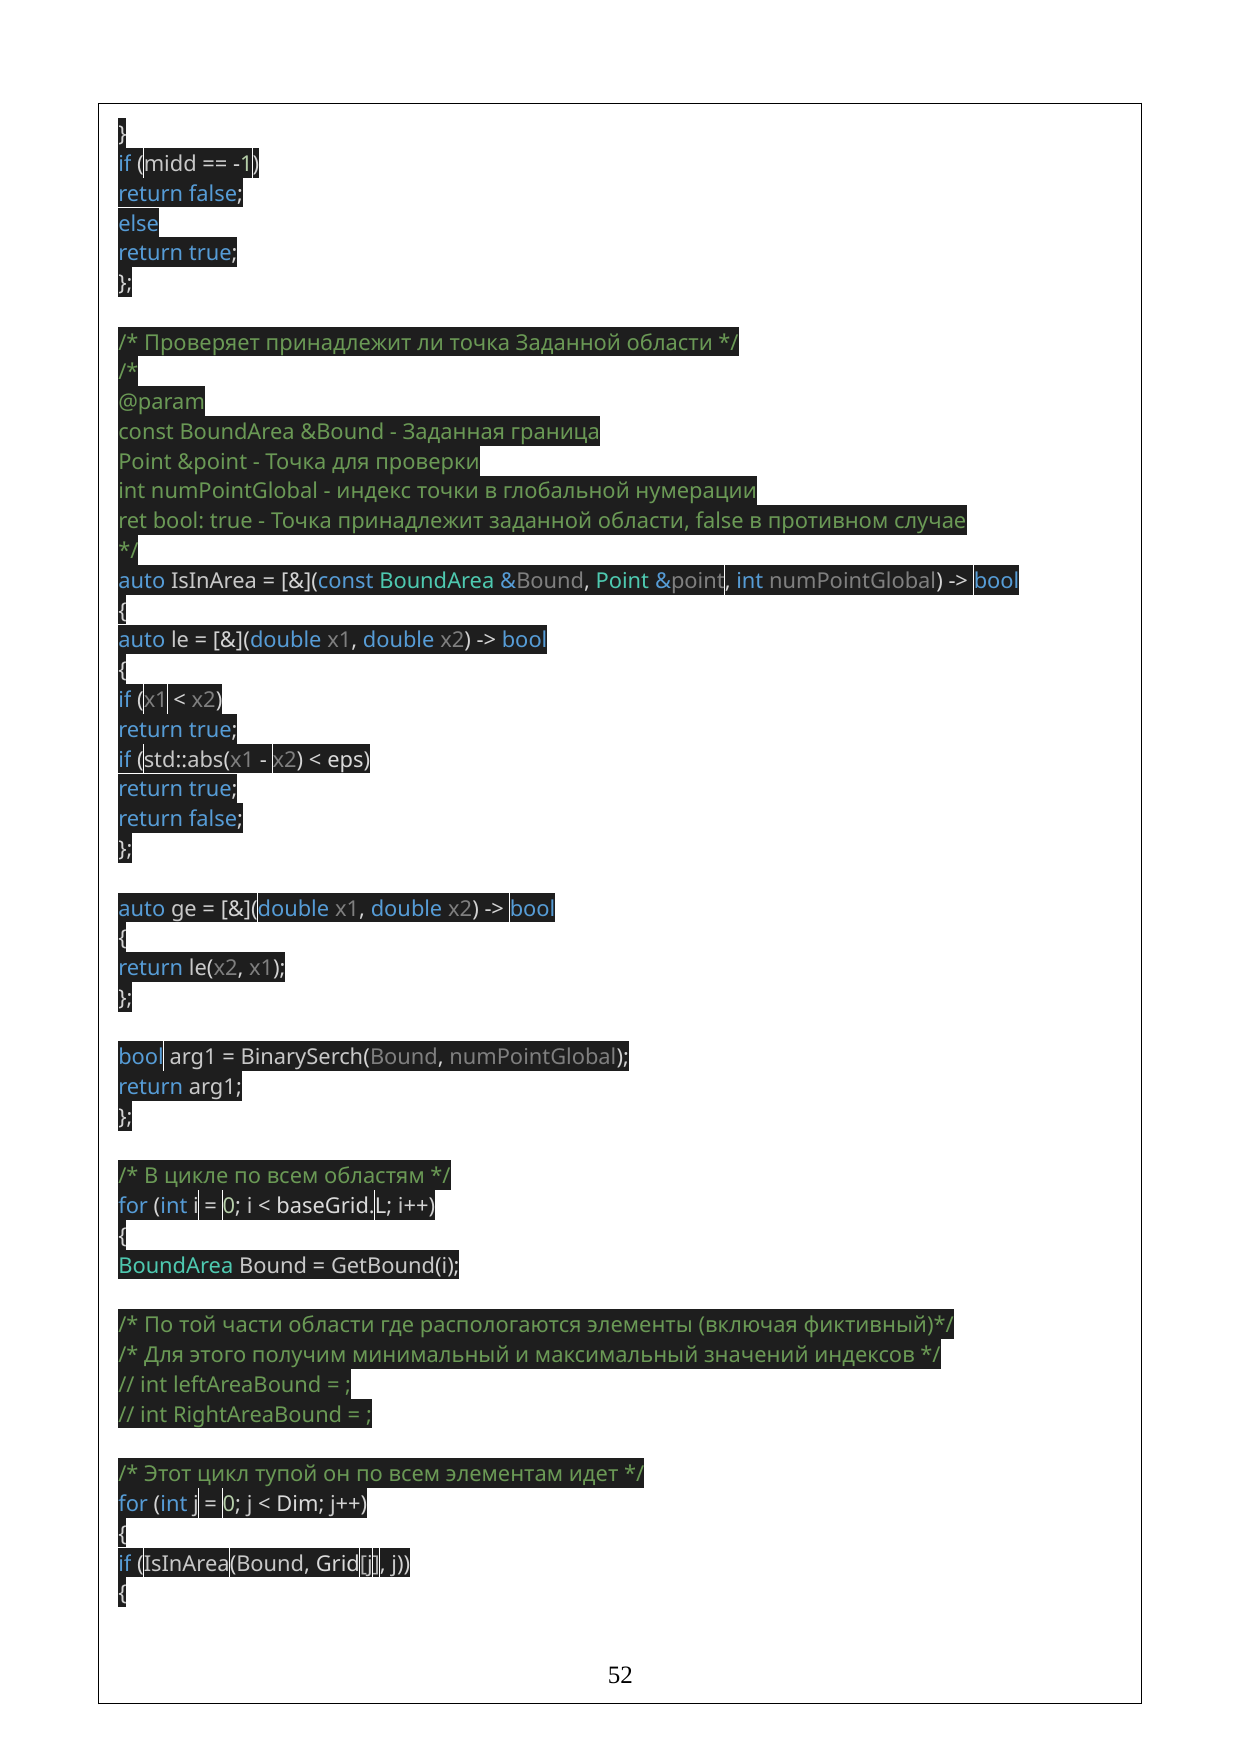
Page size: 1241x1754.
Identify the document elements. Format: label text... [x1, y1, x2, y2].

text auto le = [&](double x1, double x2) -> bool [118, 624, 1122, 654]
text } [118, 118, 1122, 148]
text auto ge = [&](double x1, double x2) -> bool [118, 892, 1122, 922]
text const BoundArea &Bound - Заданная граница [118, 416, 1122, 446]
text { [118, 595, 1122, 624]
text { [118, 922, 1122, 952]
text else [118, 207, 1122, 237]
text return le(x2, x1); [118, 952, 1122, 982]
text /* В цикле по всем областям */ [118, 1160, 1122, 1190]
text @param [118, 386, 1122, 416]
text }; [118, 267, 1122, 297]
text /* Этот цикл тупой он по всем элементам идет */ [118, 1458, 1122, 1488]
text if (IsInArea(Bound, Grid[j], j)) [118, 1547, 1122, 1577]
text if (x1 < x2) [118, 684, 1122, 714]
text { [118, 1577, 1122, 1607]
text /* Для этого получим минимальный и максимальный значений индексов */ [118, 1339, 1122, 1369]
text // int leftAreaBound = ; [118, 1369, 1122, 1399]
text BoundArea Bound = GetBound(i); [118, 1250, 1122, 1279]
text }; [118, 1101, 1122, 1131]
text }; [118, 833, 1122, 863]
text return true; [118, 237, 1122, 267]
text /* По той части области где распологаются элементы (включая фиктивный)*/ [118, 1309, 1122, 1339]
text if (std::abs(x1 - x2) < eps) [118, 744, 1122, 773]
text return arg1; [118, 1071, 1122, 1101]
text /* Проверяет принадлежит ли точка Заданной области */ [118, 327, 1122, 356]
text { [118, 1518, 1122, 1547]
text for (int i = 0; i < baseGrid.L; i++) [118, 1190, 1122, 1220]
text Point &point - Точка для проверки [118, 446, 1122, 476]
text return false; [118, 178, 1122, 207]
text return false; [118, 803, 1122, 833]
text }; [118, 982, 1122, 1012]
text */ [118, 535, 1122, 565]
text bool arg1 = BinarySerch(Bound, numPointGlobal); [118, 1041, 1122, 1071]
text return true; [118, 714, 1122, 744]
text return true; [118, 773, 1122, 803]
text { [118, 1220, 1122, 1250]
text for (int j = 0; j < Dim; j++) [118, 1488, 1122, 1518]
text auto IsInArea = [&](const BoundArea &Bound, Point &point, int numPointGlobal) -> bool [118, 565, 1122, 595]
text if (midd == -1) [118, 148, 1122, 178]
text int numPointGlobal - индекс точки в глобальной нумерации [118, 476, 1122, 505]
text /* [118, 356, 1122, 386]
text // int RightAreaBound = ; [118, 1399, 1122, 1428]
text { [118, 654, 1122, 684]
text ret bool: true - Точка принадлежит заданной области, false в противном случае [118, 505, 1122, 535]
